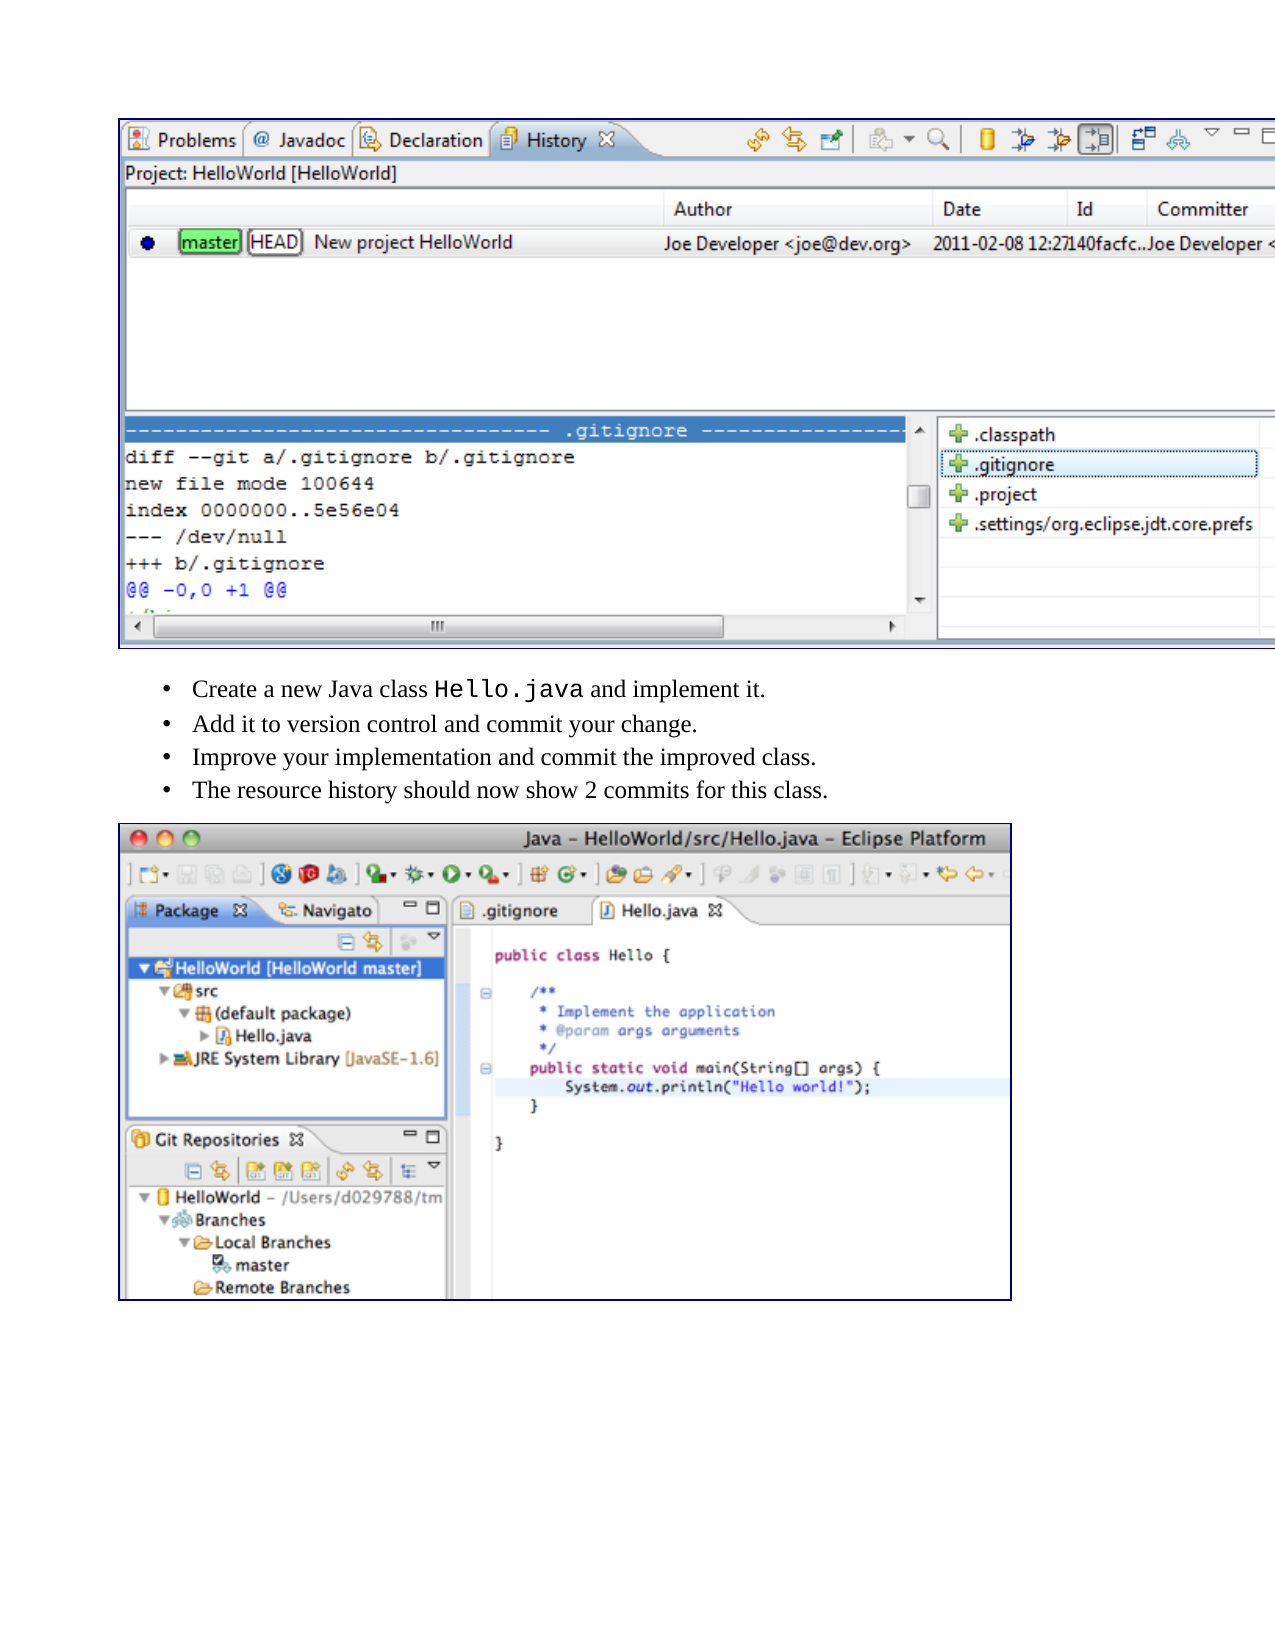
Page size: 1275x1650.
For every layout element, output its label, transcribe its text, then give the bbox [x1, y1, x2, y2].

list Add it to version control and commit your change. [162, 709, 1157, 738]
picture [120, 824, 1010, 1299]
picture [120, 120, 1275, 648]
list Improve your implementation and commit the improved class. [162, 742, 1157, 771]
list Create a new Java class Hello.java and implement it. [162, 674, 1157, 704]
list The resource history should now show 2 commits for this class. [162, 775, 1157, 804]
